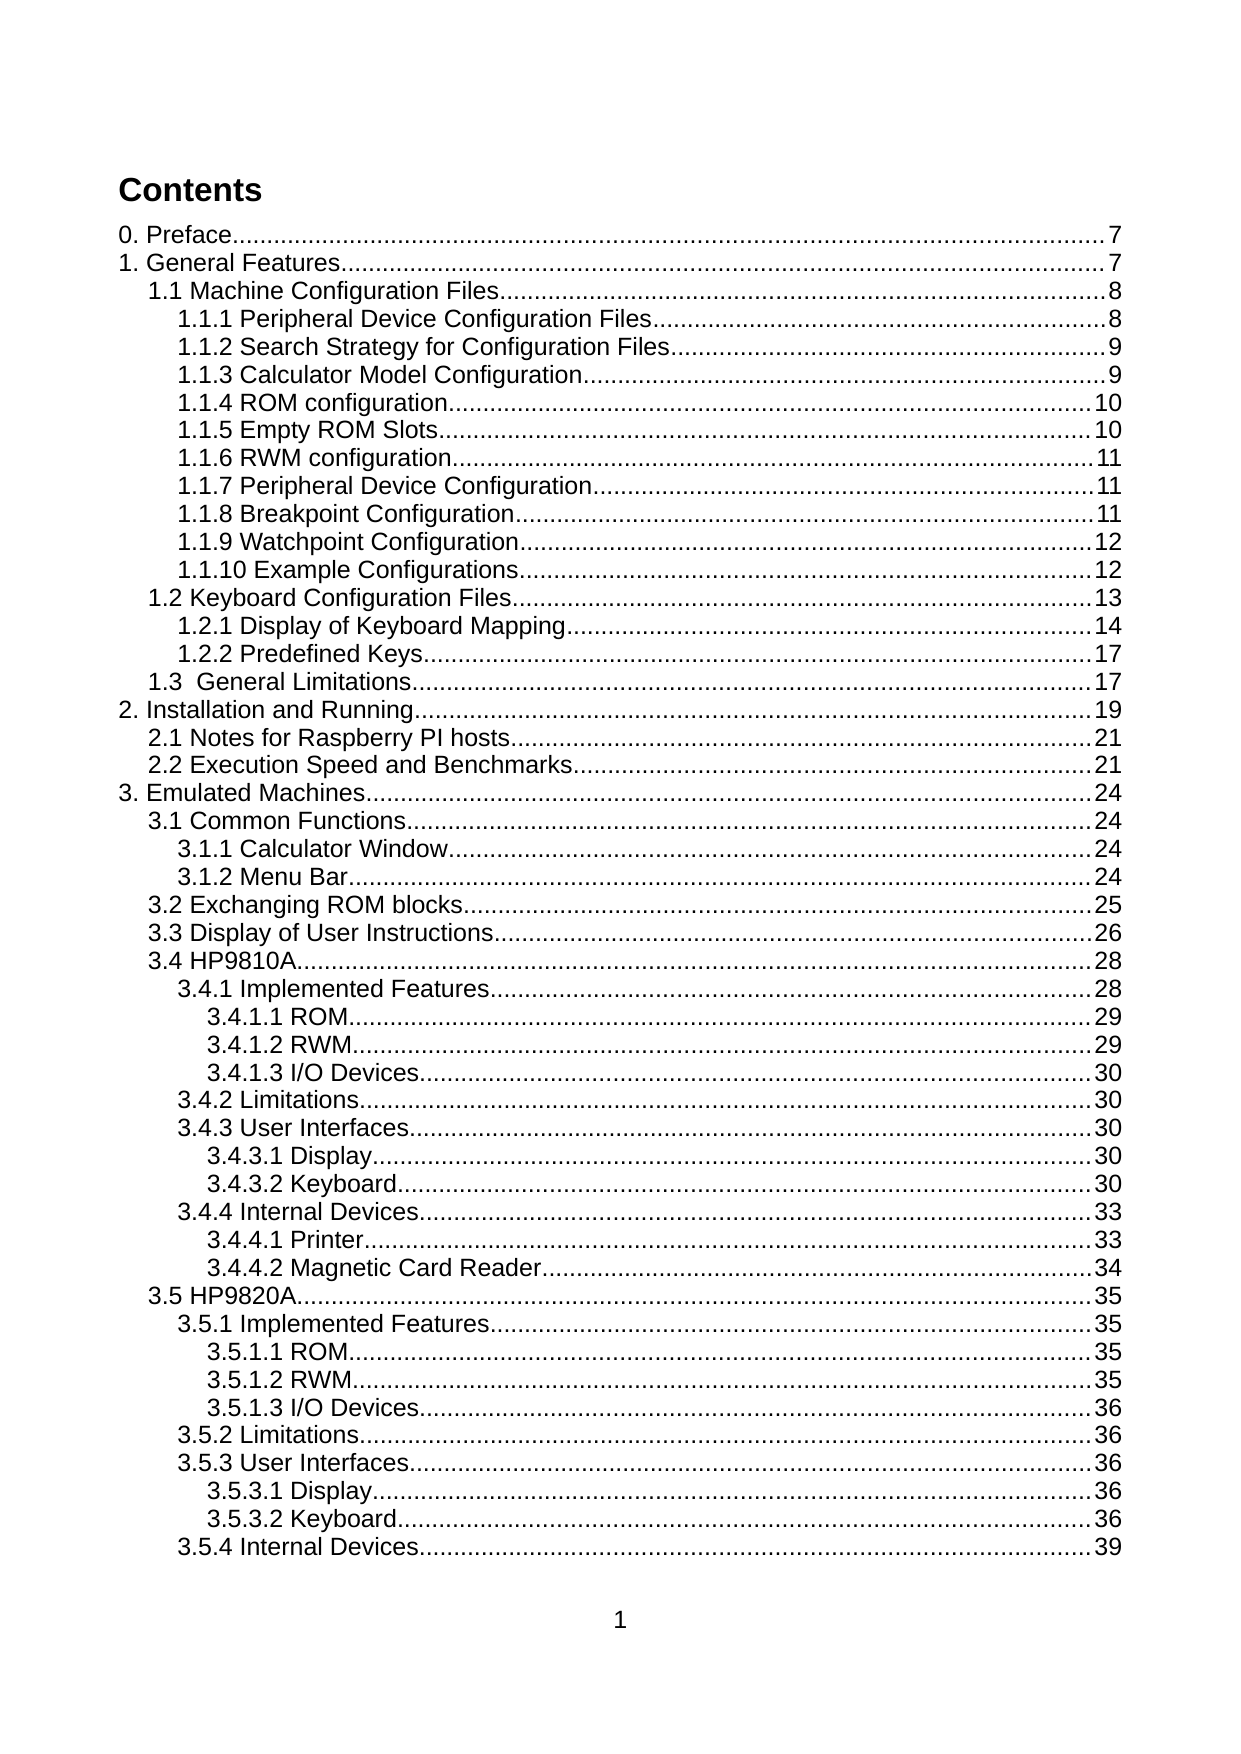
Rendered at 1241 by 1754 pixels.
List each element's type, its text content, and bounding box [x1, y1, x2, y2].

text 1. General Features 7 [118, 249, 1122, 277]
text 3.5.1.3 I/O Devices 36 [207, 1393, 1122, 1421]
text 1.1.6 RWM configuration 11 [177, 444, 1122, 472]
text 1.1 Machine Configuration Files 8 [148, 277, 1122, 304]
text 1.1.5 Empty ROM Slots 10 [177, 416, 1122, 444]
subtitle Contents [118, 171, 1122, 208]
text 1.1.10 Example Configurations 12 [177, 556, 1122, 584]
text 1.1.2 Search Strategy for Configuration Files 9 [177, 332, 1122, 360]
text 3.4.4.1 Printer 33 [207, 1226, 1122, 1254]
text 1.1.8 Breakpoint Configuration 11 [177, 500, 1122, 528]
text 2.2 Execution Speed and Benchmarks 21 [148, 751, 1122, 779]
text 2. Installation and Running 19 [118, 695, 1122, 723]
text 1.3 General Limitations 17 [148, 667, 1122, 695]
text 3.4 HP9810A 28 [148, 947, 1122, 974]
text 1.1.4 ROM configuration 10 [177, 388, 1122, 416]
text 1.1.9 Watchpoint Configuration 12 [177, 528, 1122, 556]
text 3.4.1.3 I/O Devices 30 [207, 1058, 1122, 1086]
text 3.4.3 User Interfaces 30 [177, 1114, 1122, 1142]
text 1.1.3 Calculator Model Configuration 9 [177, 360, 1122, 388]
text 1.1.1 Peripheral Device Configuration Files 8 [177, 304, 1122, 332]
text 3.1 Common Functions 24 [148, 807, 1122, 835]
text 3.4.1.1 ROM 29 [207, 1002, 1122, 1030]
text 3.5.3.2 Keyboard 36 [207, 1505, 1122, 1533]
text 3.5.3.1 Display 36 [207, 1477, 1122, 1505]
text 3.5.3 User Interfaces 36 [177, 1449, 1122, 1477]
text 3.4.4 Internal Devices 33 [177, 1198, 1122, 1226]
text 3.5.1 Implemented Features 35 [177, 1309, 1122, 1337]
text 3.4.3.1 Display 30 [207, 1142, 1122, 1170]
text 3.3 Display of User Instructions 26 [148, 919, 1122, 947]
text 3.2 Exchanging ROM blocks 25 [148, 891, 1122, 919]
text 1.2.2 Predefined Keys 17 [177, 639, 1122, 667]
text 3.4.1 Implemented Features 28 [177, 974, 1122, 1002]
text 3.4.3.2 Keyboard 30 [207, 1170, 1122, 1198]
text 3.5 HP9820A 35 [148, 1282, 1122, 1309]
text 1.1.7 Peripheral Device Configuration 11 [177, 472, 1122, 500]
text 3.5.1.2 RWM 35 [207, 1365, 1122, 1393]
text 2.1 Notes for Raspberry PI hosts 21 [148, 723, 1122, 751]
text 3.1.1 Calculator Window 24 [177, 835, 1122, 863]
text 0. Preface 7 [118, 221, 1122, 249]
text 3.5.4 Internal Devices 39 [177, 1533, 1122, 1561]
text 3.1.2 Menu Bar 24 [177, 863, 1122, 891]
text 3.5.2 Limitations 36 [177, 1421, 1122, 1449]
text 3.4.1.2 RWM 29 [207, 1030, 1122, 1058]
text 1.2 Keyboard Configuration Files 13 [148, 584, 1122, 612]
text 3.4.4.2 Magnetic Card Reader 34 [207, 1254, 1122, 1282]
text 3.5.1.1 ROM 35 [207, 1337, 1122, 1365]
text 3.4.2 Limitations 30 [177, 1086, 1122, 1114]
text 3. Emulated Machines 24 [118, 779, 1122, 807]
text 1.2.1 Display of Keyboard Mapping 14 [177, 612, 1122, 639]
